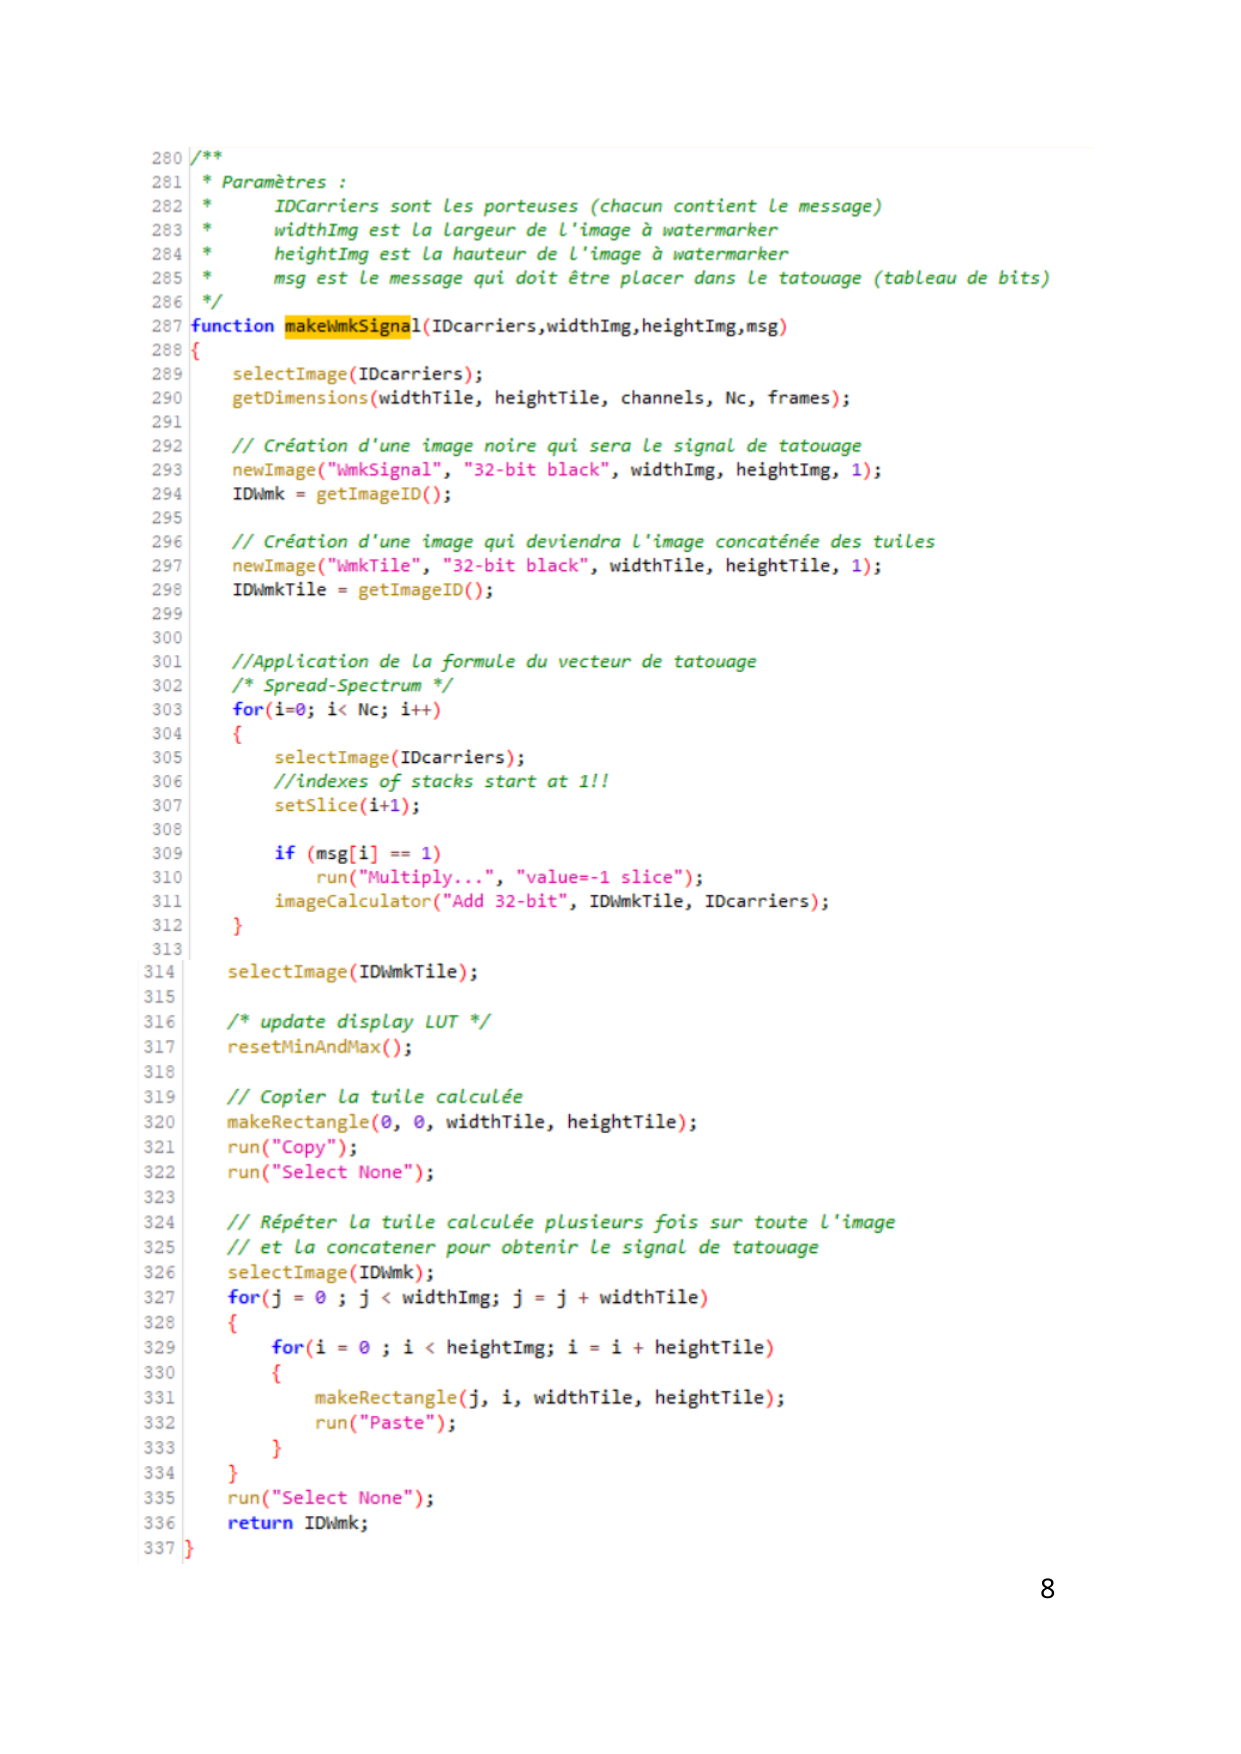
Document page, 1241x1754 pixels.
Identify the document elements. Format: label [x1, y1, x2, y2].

picture [137, 147, 1093, 1564]
